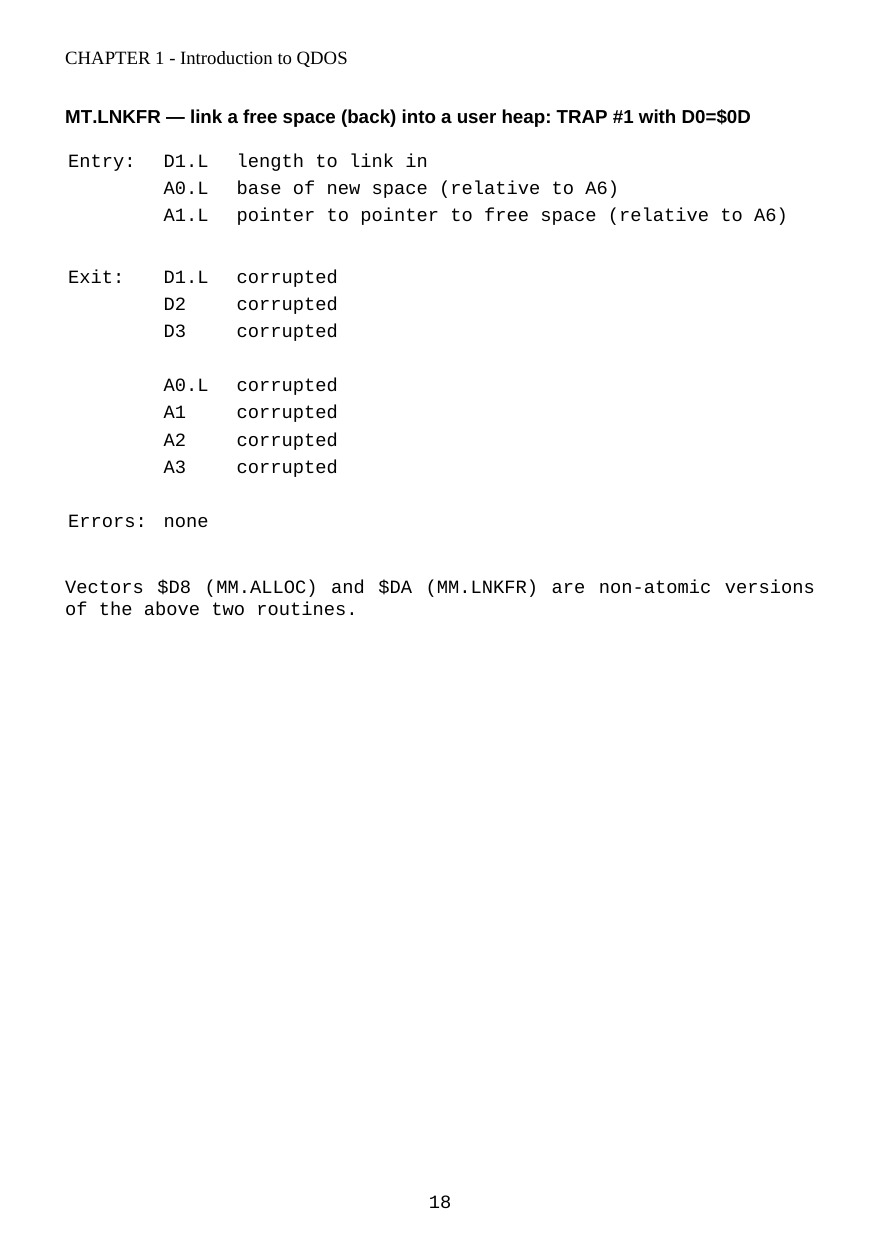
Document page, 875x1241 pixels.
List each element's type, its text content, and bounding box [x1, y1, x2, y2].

table_cell corrupted [234, 428, 815, 454]
table_cell base of new space (relative to A6) [234, 176, 815, 203]
table_cell A1.L [160, 203, 233, 230]
table_cell corrupted [234, 400, 815, 427]
table_cell D1.L [160, 265, 233, 292]
table_cell [65, 428, 160, 454]
table_cell A3 [160, 455, 233, 482]
text Vectors $D8 (MM.ALLOC) and $DA (MM.LNKFR) are non-atomic versions of the above two routines. [65, 578, 815, 621]
table_cell corrupted [234, 455, 815, 482]
table_header Entry: [65, 149, 160, 176]
table_cell [65, 373, 160, 400]
table_cell [234, 346, 815, 373]
table_cell corrupted [234, 292, 815, 319]
table_cell [65, 455, 160, 482]
table_header length to link in [234, 149, 815, 176]
table_cell corrupted [234, 265, 815, 292]
table_cell [65, 176, 160, 203]
table_cell [160, 230, 233, 265]
table_cell [65, 400, 160, 427]
table_cell [65, 292, 160, 319]
table_cell [234, 230, 815, 265]
table_cell [160, 482, 233, 509]
subtitle MT.LNKFR — link a free space (back) into a user heap: TRAP #1 with D0=$0D [65, 106, 815, 128]
table_cell [234, 509, 815, 536]
table_cell A0.L [160, 373, 233, 400]
table_cell A0.L [160, 176, 233, 203]
table_cell A2 [160, 428, 233, 454]
table_cell Errors: [65, 509, 160, 536]
table_cell A1 [160, 400, 233, 427]
table_cell corrupted [234, 319, 815, 346]
table_cell none [160, 509, 233, 536]
table_cell D3 [160, 319, 233, 346]
table_cell corrupted [234, 373, 815, 400]
table_cell [160, 346, 233, 373]
table_cell [65, 203, 160, 230]
table_cell pointer to pointer to free space (relative to A6) [234, 203, 815, 230]
table_cell [65, 482, 160, 509]
table_cell Exit: [65, 265, 160, 292]
table_cell D2 [160, 292, 233, 319]
table_cell [65, 319, 160, 346]
table_cell [65, 346, 160, 373]
table_header D1.L [160, 149, 233, 176]
table_cell [65, 230, 160, 265]
table_cell [234, 482, 815, 509]
